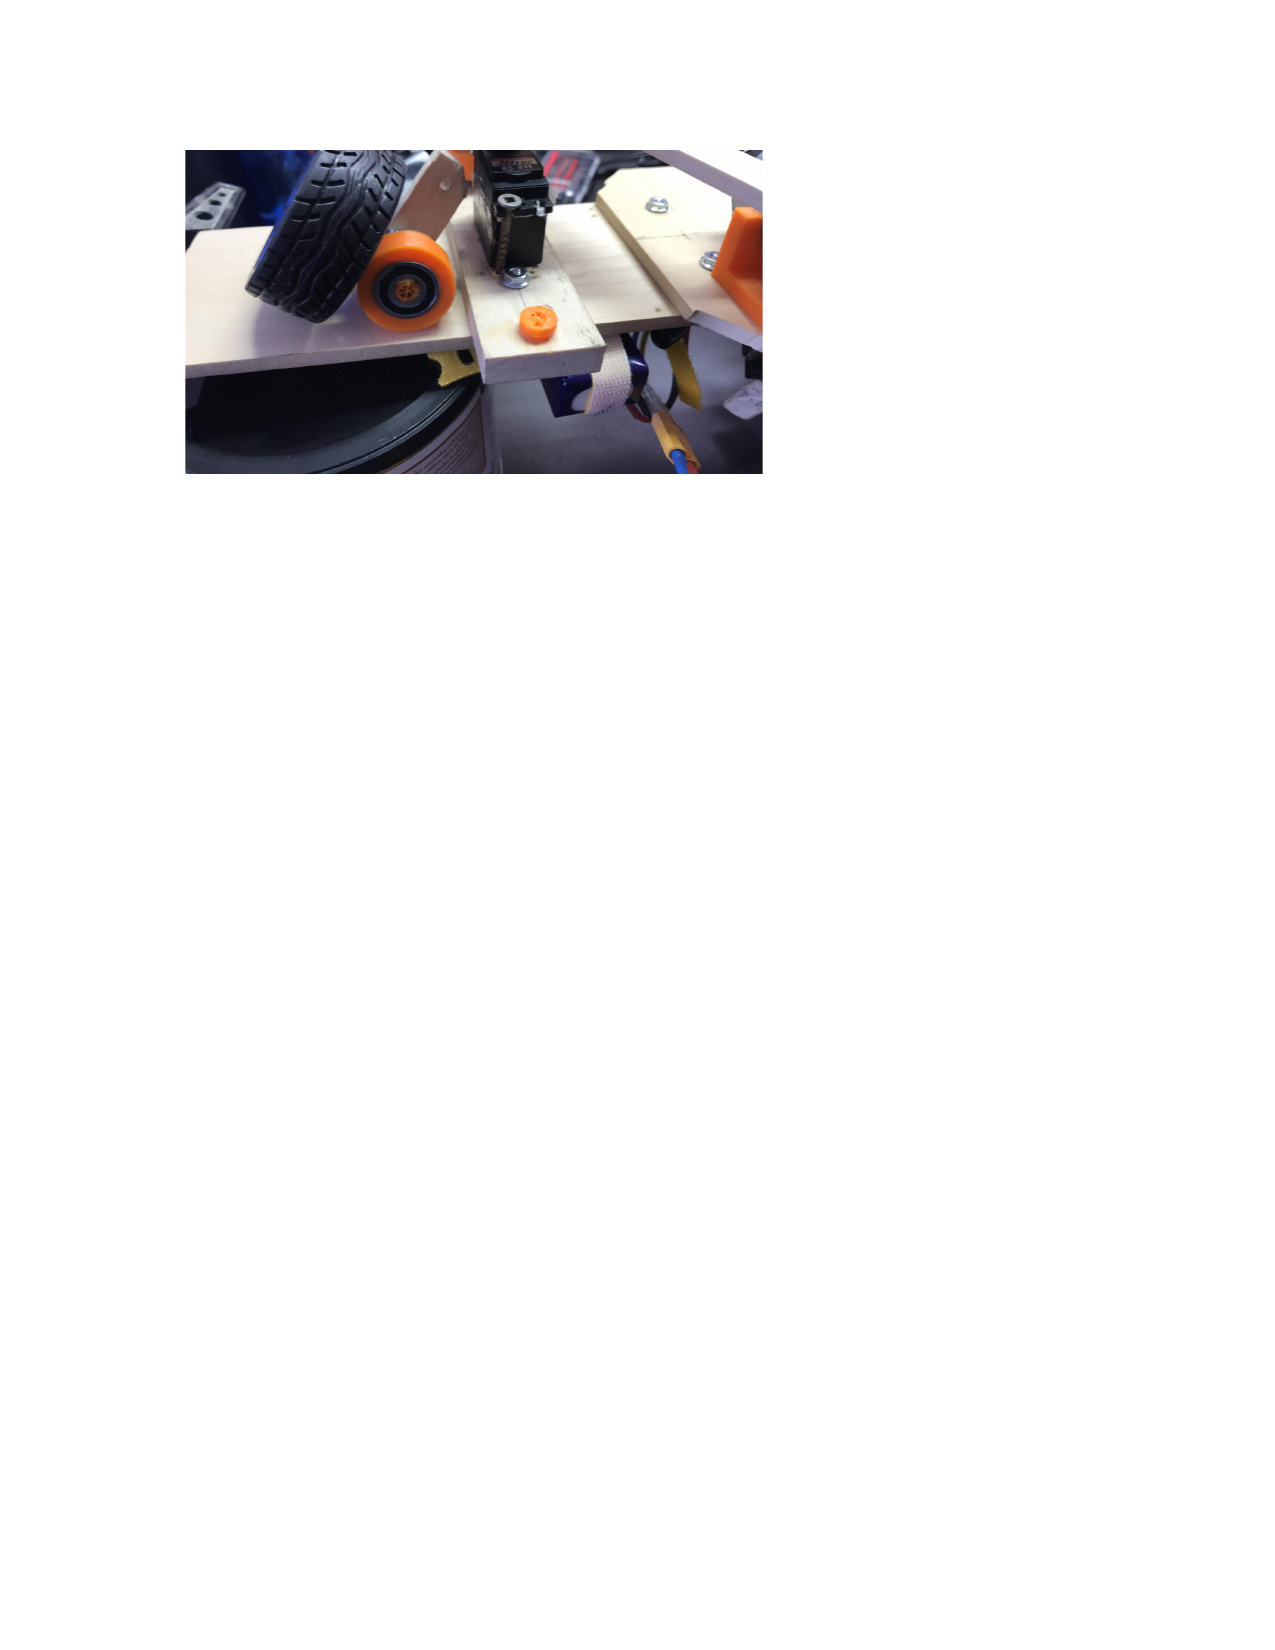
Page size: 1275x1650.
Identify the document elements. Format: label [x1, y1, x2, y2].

picture [185, 150, 763, 474]
